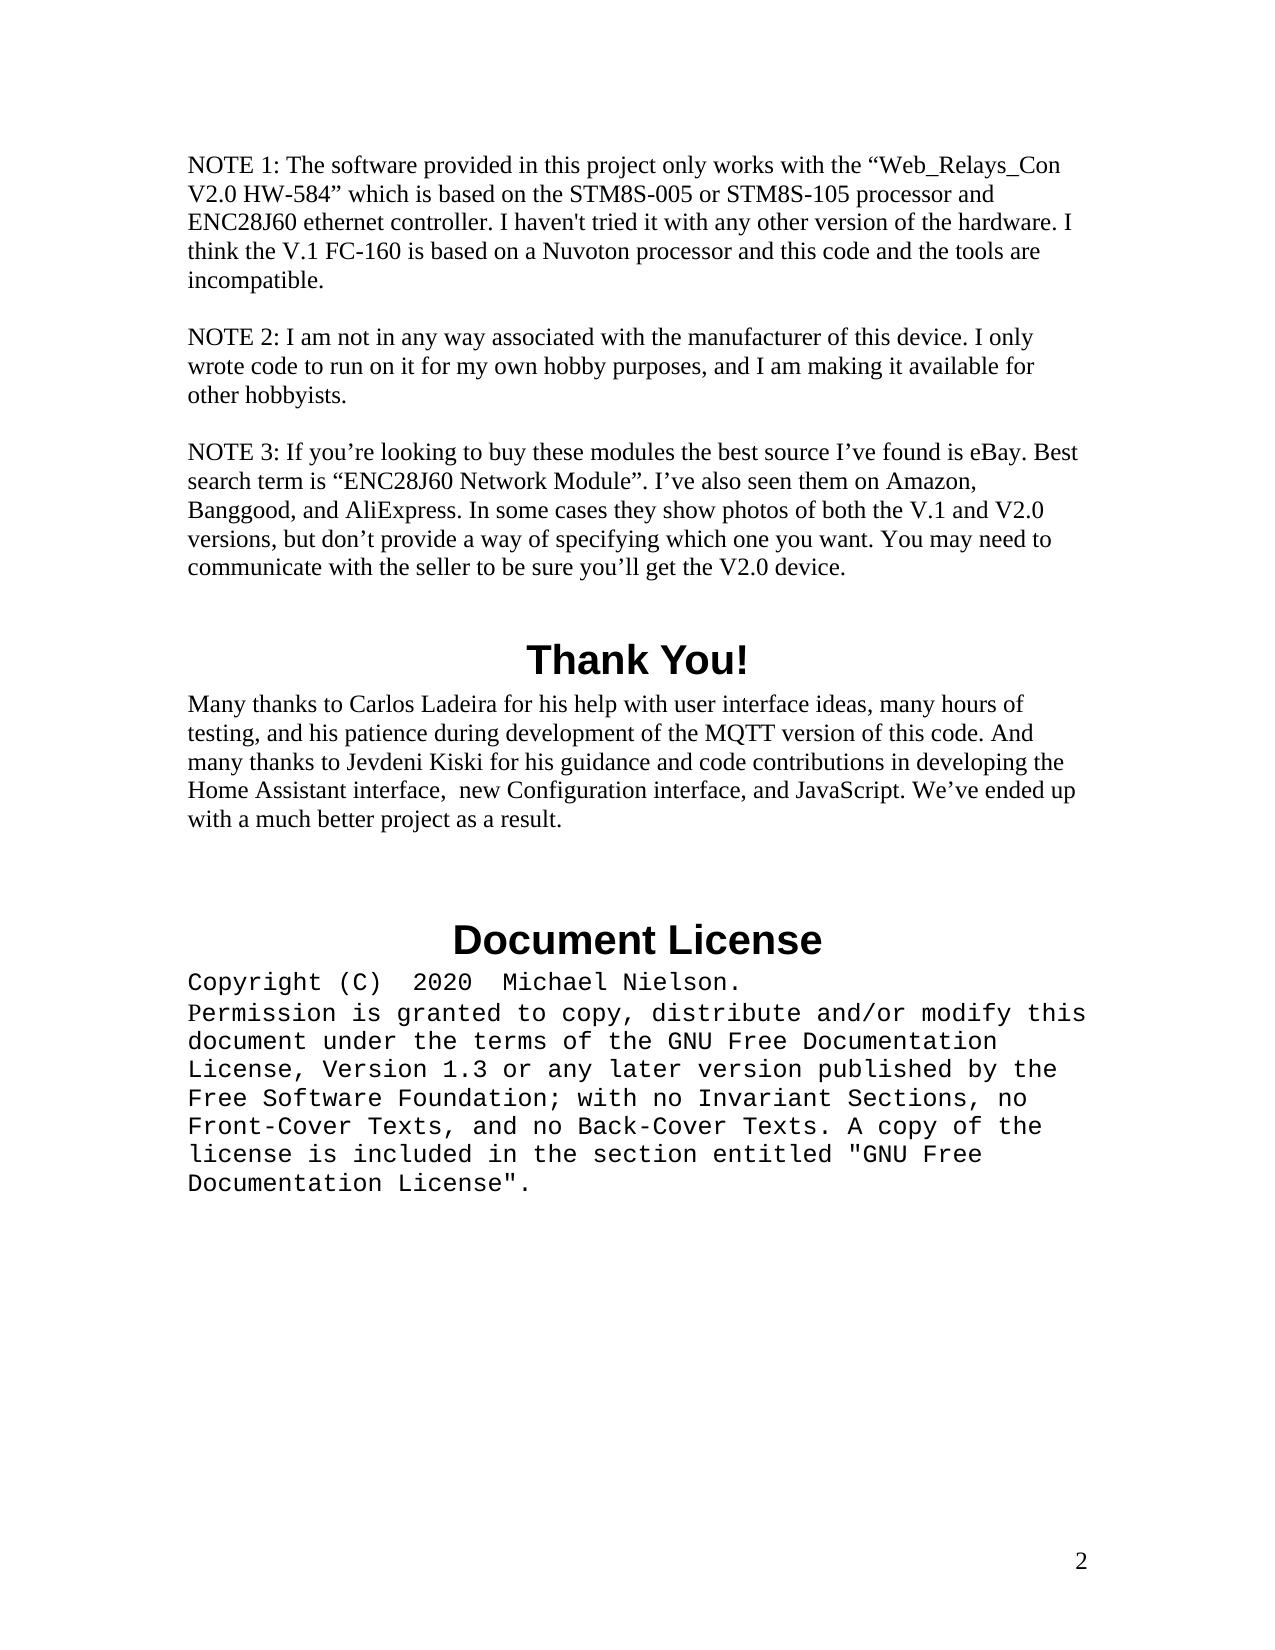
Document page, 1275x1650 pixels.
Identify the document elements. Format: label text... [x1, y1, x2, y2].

text Copyright (C) 2020 Michael Nielson. Permission is granted to copy, distribute and/or modify this document under the terms of the GNU Free Documentation License, Version 1.3 or any later version published by the Free Software Foundation; with no Invariant Sections, no Front-Cover Texts, and no Back-Cover Texts. A copy of the license is included in the section entitled "GNU Free Documentation License". [187, 969, 1087, 1199]
text Many thanks to Carlos Ladeira for his help with user interface ideas, many hours of testing, and his patience during development of the MQTT version of this code. And many thanks to Jevdeni Kiski for his guidance and code contributions in developing the Home Assistant interface, new Configuration interface, and JavaScript. We’ve ended up with a much better project as a result. [187, 689, 1087, 833]
text NOTE 2: I am not in any way associated with the manufacturer of this device. I only wrote code to run on it for my own hobby purposes, and I am making it available for other hobbyists. [187, 322, 1087, 409]
text NOTE 1: The software provided in this project only works with the “Web_Relays_Con V2.0 HW-584” which is based on the STM8S-005 or STM8S-105 processor and ENC28J60 ethernet controller. I haven't tried it with any other version of the hardware. I think the V.1 FC-160 is based on a Nuvoton processor and this code and the tools are incompatible. [187, 150, 1087, 294]
subtitle Document License [187, 915, 1087, 963]
text NOTE 3: If you’re looking to buy these modules the best source I’ve found is eBay. Best search term is “ENC28J60 Network Module”. I’ve also seen them on Amazon, Banggood, and AliExpress. In some cases they show photos of both the V.1 and V2.0 versions, but don’t provide a way of specifying which one you want. You may need to communicate with the seller to be sure you’ll get the V2.0 device. [187, 437, 1087, 581]
subtitle Thank You! [187, 635, 1087, 683]
